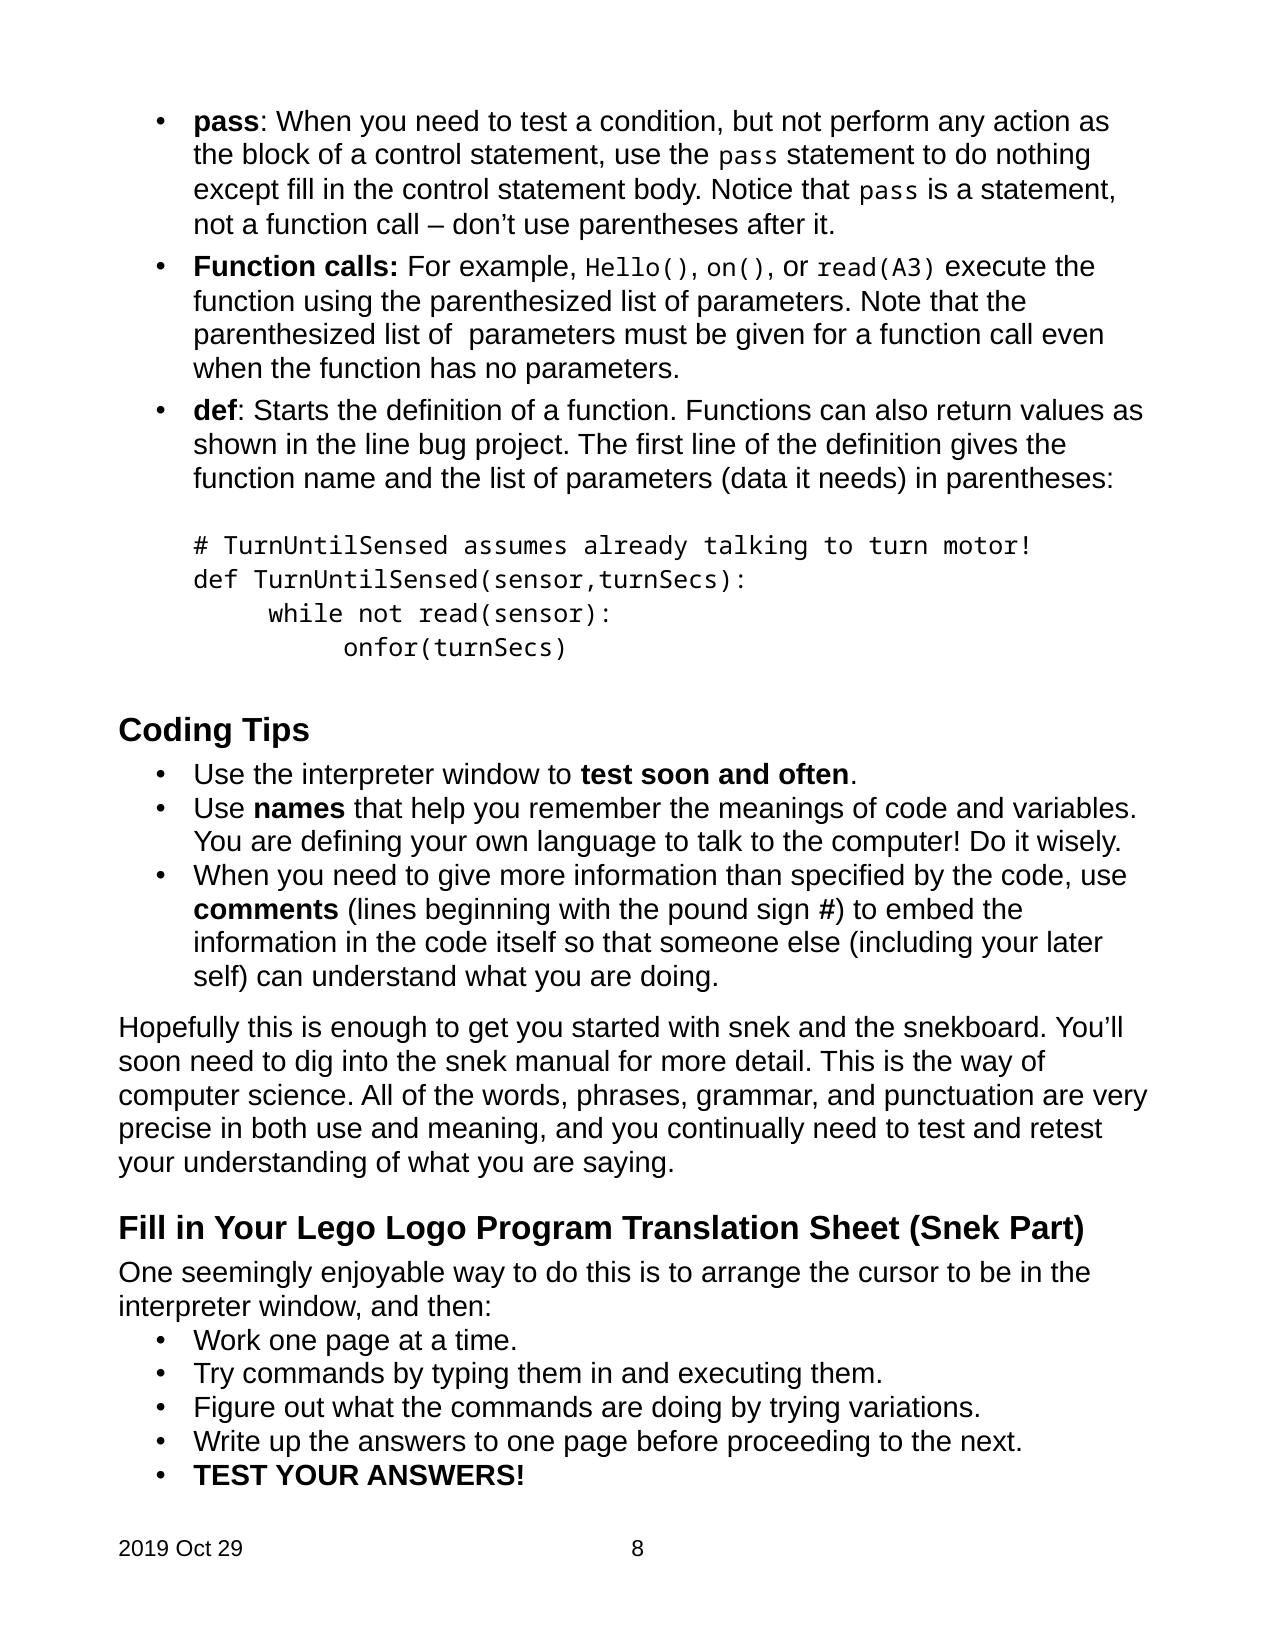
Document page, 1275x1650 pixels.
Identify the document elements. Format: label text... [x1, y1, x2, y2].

list Use names that help you remember the meanings of code and variables. You are defining your own language to talk to the computer! Do it wisely. [156, 791, 1157, 858]
list def: Starts the definition of a function. Functions can also return values as shown in the line bug project. The first line of the definition gives the function name and the list of parameters (data it needs) in parentheses: # TurnUntilSensed assumes already talking to turn motor! def TurnUntilSensed(sensor,turnSecs): while not read(sensor): onfor(turnSecs) [156, 393, 1157, 698]
list Use the interpreter window to test soon and often. [156, 757, 1157, 791]
text One seemingly enjoyable way to do this is to arrange the cursor to be in the interpreter window, and then: [118, 1256, 1157, 1323]
list Try commands by typing them in and executing them. [156, 1356, 1157, 1390]
list pass: When you need to test a condition, but not perform any action as the block of a control statement, use the pass statement to do nothing except fill in the control statement body. Notice that pass is a statement, not a function call – don’t use parentheses after it. [156, 103, 1157, 240]
subtitle Coding Tips [118, 709, 1157, 748]
list When you need to give more information than specified by the code, use comments (lines beginning with the pound sign #) to embed the information in the code itself so that someone else (including your later self) can understand what you are doing. [156, 858, 1157, 992]
subtitle Fill in Your Lego Logo Program Translation Sheet (Snek Part) [118, 1208, 1157, 1247]
list Figure out what the commands are doing by trying variations. [156, 1390, 1157, 1424]
list Work one page at a time. [156, 1323, 1157, 1356]
list Write up the answers to one page before proceeding to the next. [156, 1424, 1157, 1458]
text Hopefully this is enough to get you started with snek and the snekboard. You’ll soon need to dig into the snek manual for more detail. This is the way of computer science. All of the words, phrases, grammar, and punctuation are very precise in both use and meaning, and you continually need to test and retest your understanding of what you are saying. [118, 1010, 1157, 1178]
list TEST YOUR ANSWERS! [156, 1458, 1157, 1491]
list Function calls: For example, Hello(), on(), or read(A3) execute the function using the parenthesized list of parameters. Note that the parenthesized list of parameters must be given for a function call even when the function has no parameters. [156, 249, 1157, 384]
